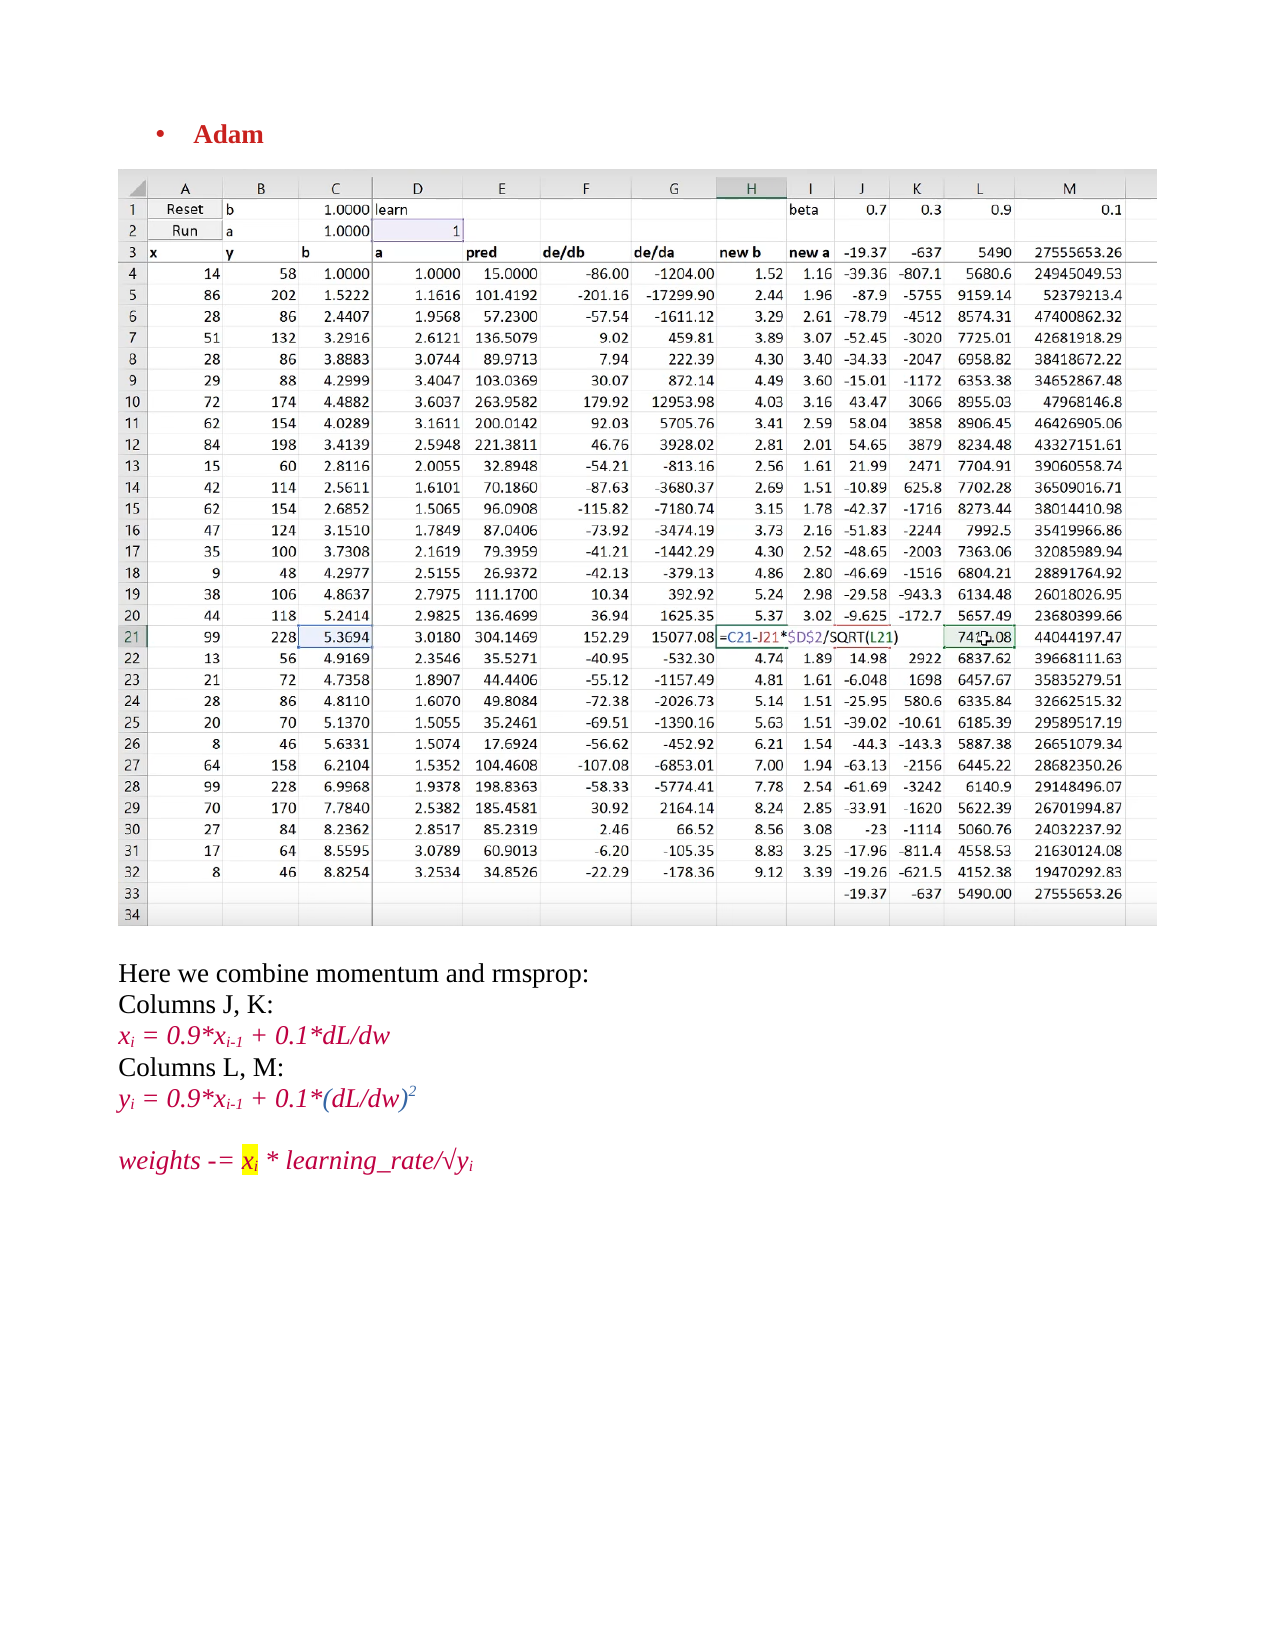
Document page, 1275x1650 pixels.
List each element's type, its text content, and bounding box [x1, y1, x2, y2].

text Here we combine momentum and rmsprop: [118, 957, 1157, 988]
text xi = 0.9*xi-1 + 0.1*dL/dw [118, 1019, 1157, 1051]
text yi = 0.9*xi-1 + 0.1*(dL/dw)2 [118, 1082, 1157, 1113]
text Columns L, M: [118, 1051, 1157, 1082]
list Adam [156, 118, 1157, 149]
text Columns J, K: [118, 988, 1157, 1019]
picture [118, 169, 1157, 926]
text weights -= xi * learning_rate/√yi [118, 1144, 1157, 1175]
